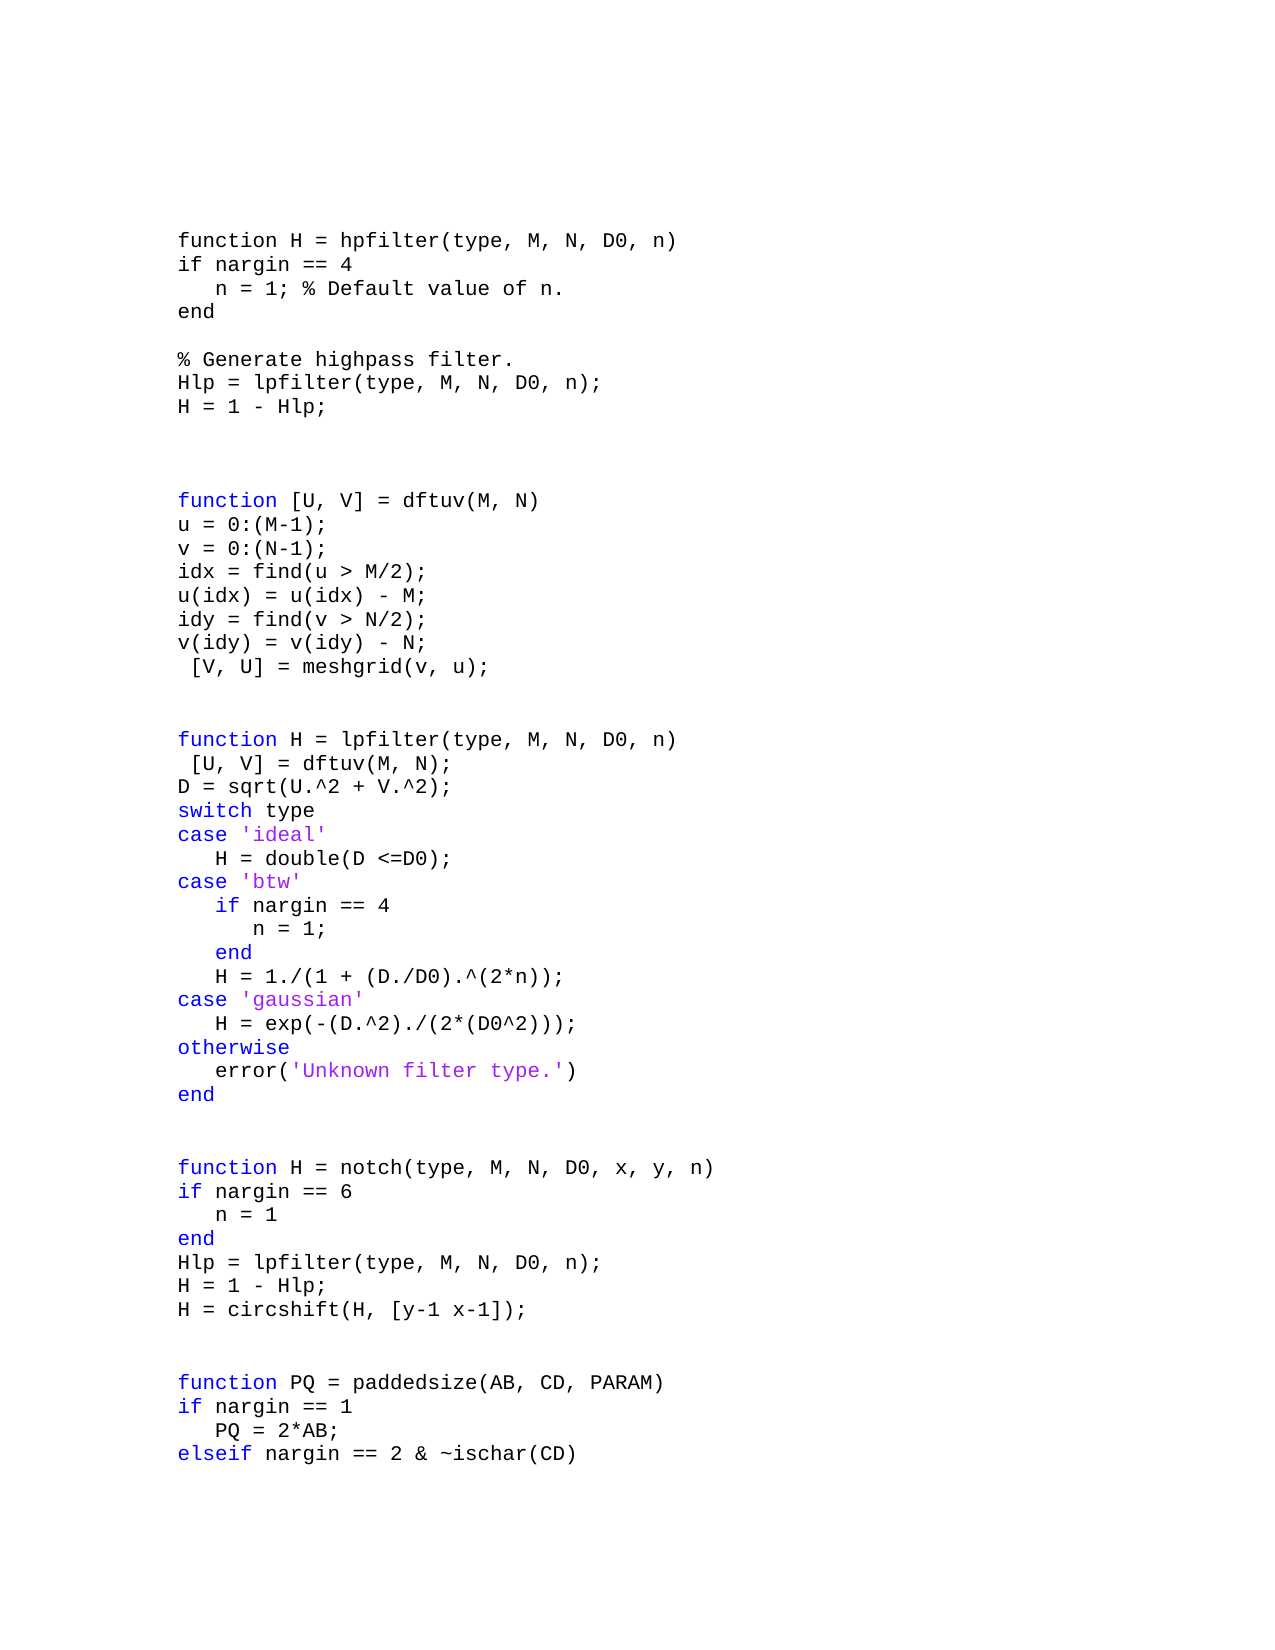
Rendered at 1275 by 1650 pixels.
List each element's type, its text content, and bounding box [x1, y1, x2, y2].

text H = exp(-(D.^2)./(2*(D0^2))); [177, 1013, 1098, 1037]
text switch type [177, 800, 1098, 824]
text [V, U] = meshgrid(v, u); [177, 656, 1098, 680]
text function H = hpfilter(type, M, N, D0, n) [177, 230, 1098, 254]
text if nargin == 6 [177, 1181, 1098, 1204]
text v(idy) = v(idy) - N; [177, 632, 1098, 656]
text case 'ideal' [177, 824, 1098, 847]
text H = 1 - Hlp; [177, 396, 1098, 419]
text if nargin == 4 [177, 895, 1098, 918]
text if nargin == 4 [177, 254, 1098, 278]
text function H = lpfilter(type, M, N, D0, n) [177, 729, 1098, 753]
text function [U, V] = dftuv(M, N) [177, 491, 1098, 514]
text n = 1; [177, 918, 1098, 942]
text case 'gaussian' [177, 989, 1098, 1013]
text function PQ = paddedsize(AB, CD, PARAM) [177, 1372, 1098, 1396]
text idx = find(u > M/2); [177, 561, 1098, 585]
text end [177, 1084, 1098, 1108]
text v = 0:(N-1); [177, 538, 1098, 561]
text H = 1./(1 + (D./D0).^(2*n)); [177, 966, 1098, 989]
text u(idx) = u(idx) - M; [177, 585, 1098, 609]
text D = sqrt(U.^2 + V.^2); [177, 777, 1098, 800]
text H = double(D <=D0); [177, 847, 1098, 871]
text PQ = 2*AB; [177, 1419, 1098, 1443]
text otherwise [177, 1037, 1098, 1060]
text [U, V] = dftuv(M, N); [177, 753, 1098, 777]
text n = 1; % Default value of n. [177, 278, 1098, 301]
text case 'btw' [177, 871, 1098, 895]
text end [177, 942, 1098, 966]
text end [177, 301, 1098, 325]
text % Generate highpass filter. [177, 349, 1098, 372]
text if nargin == 1 [177, 1396, 1098, 1419]
text elseif nargin == 2 & ~ischar(CD) [177, 1443, 1098, 1467]
text end [177, 1228, 1098, 1252]
text n = 1 [177, 1204, 1098, 1228]
text function H = notch(type, M, N, D0, x, y, n) [177, 1157, 1098, 1181]
text Hlp = lpfilter(type, M, N, D0, n); [177, 372, 1098, 396]
text H = 1 - Hlp; [177, 1275, 1098, 1299]
text H = circshift(H, [y-1 x-1]); [177, 1299, 1098, 1323]
text u = 0:(M-1); [177, 514, 1098, 538]
text error('Unknown filter type.') [177, 1060, 1098, 1084]
text idy = find(v > N/2); [177, 609, 1098, 632]
text Hlp = lpfilter(type, M, N, D0, n); [177, 1252, 1098, 1275]
